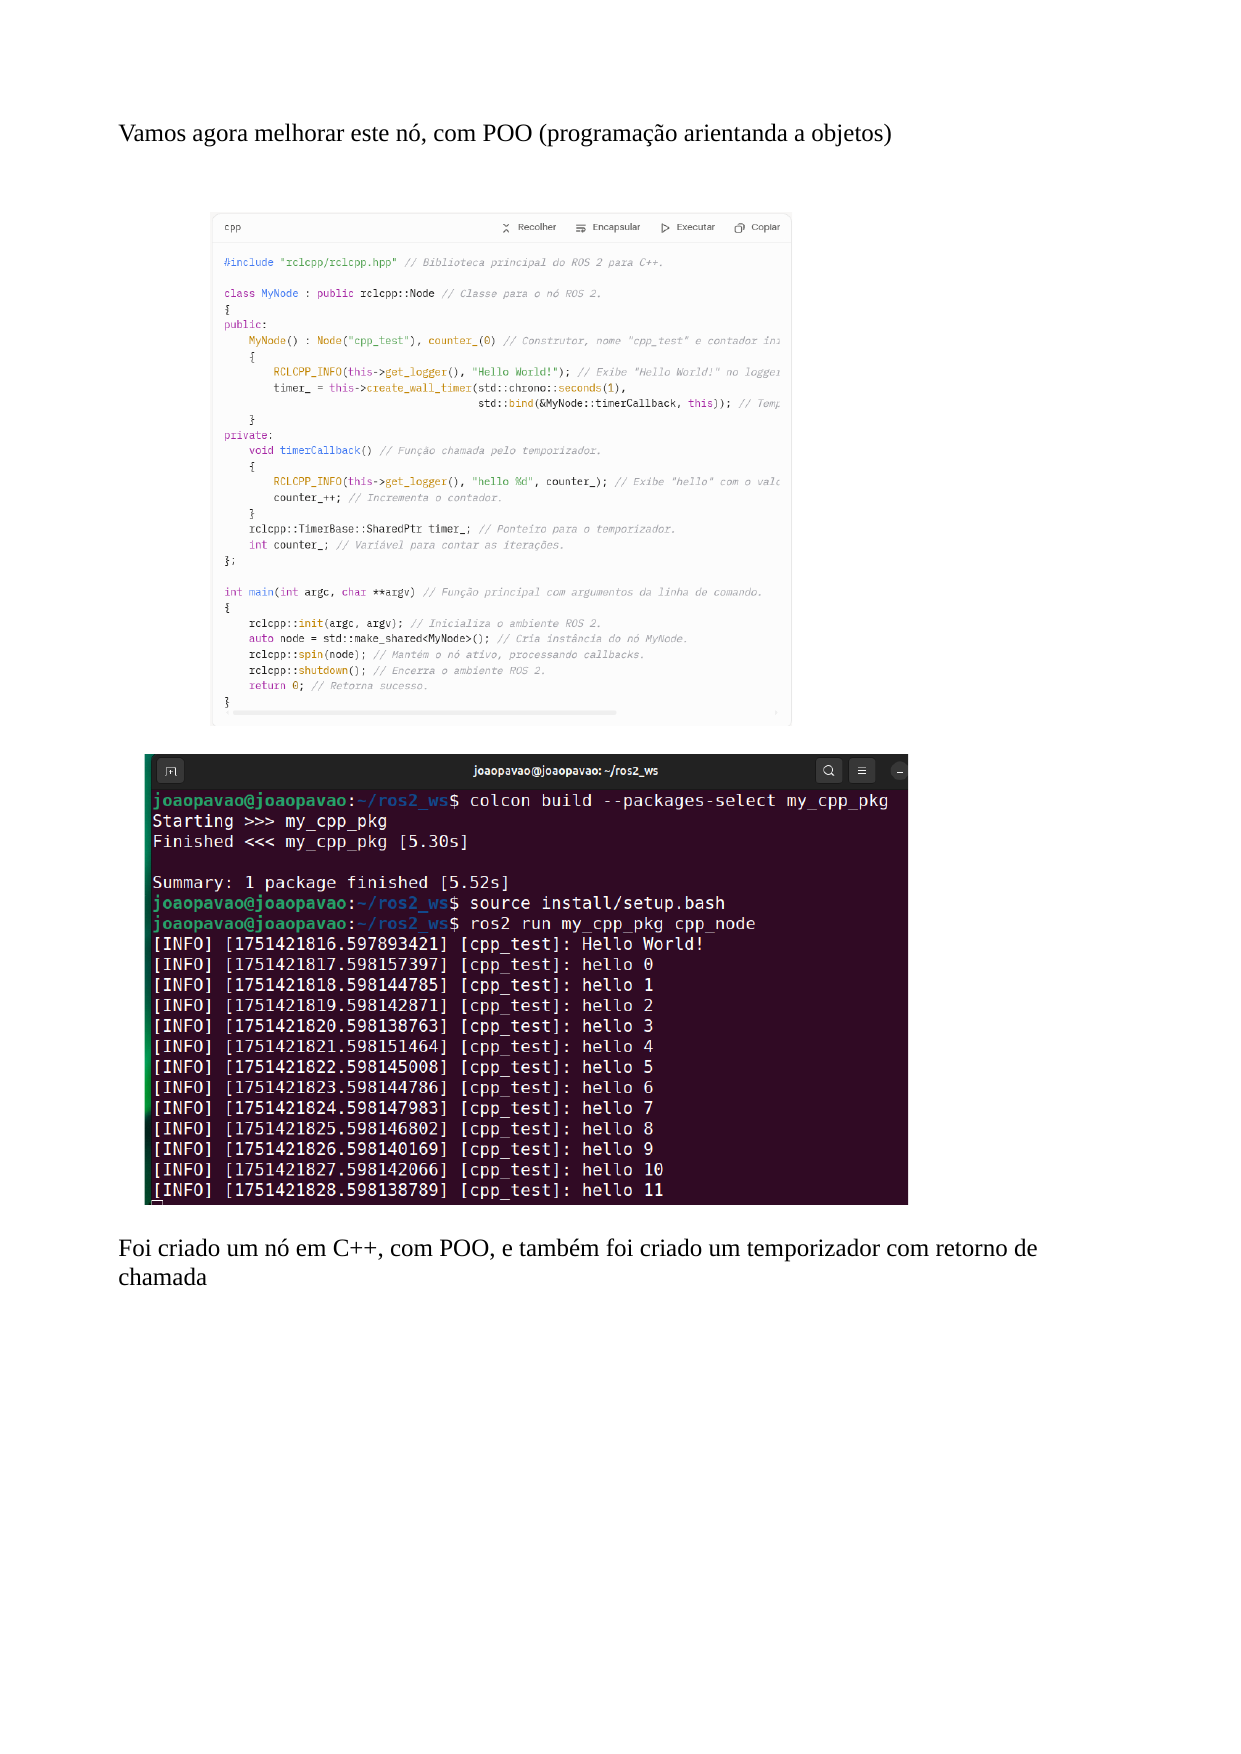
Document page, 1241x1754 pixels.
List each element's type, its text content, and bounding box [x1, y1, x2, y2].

picture [144, 754, 909, 1205]
text Vamos agora melhorar este nó, com POO (programação arientanda a objetos) [118, 118, 1122, 147]
picture [210, 212, 793, 726]
text Foi criado um nó em C++, com POO, e também foi criado um temporizador com retorno de chamada [118, 1233, 1122, 1291]
